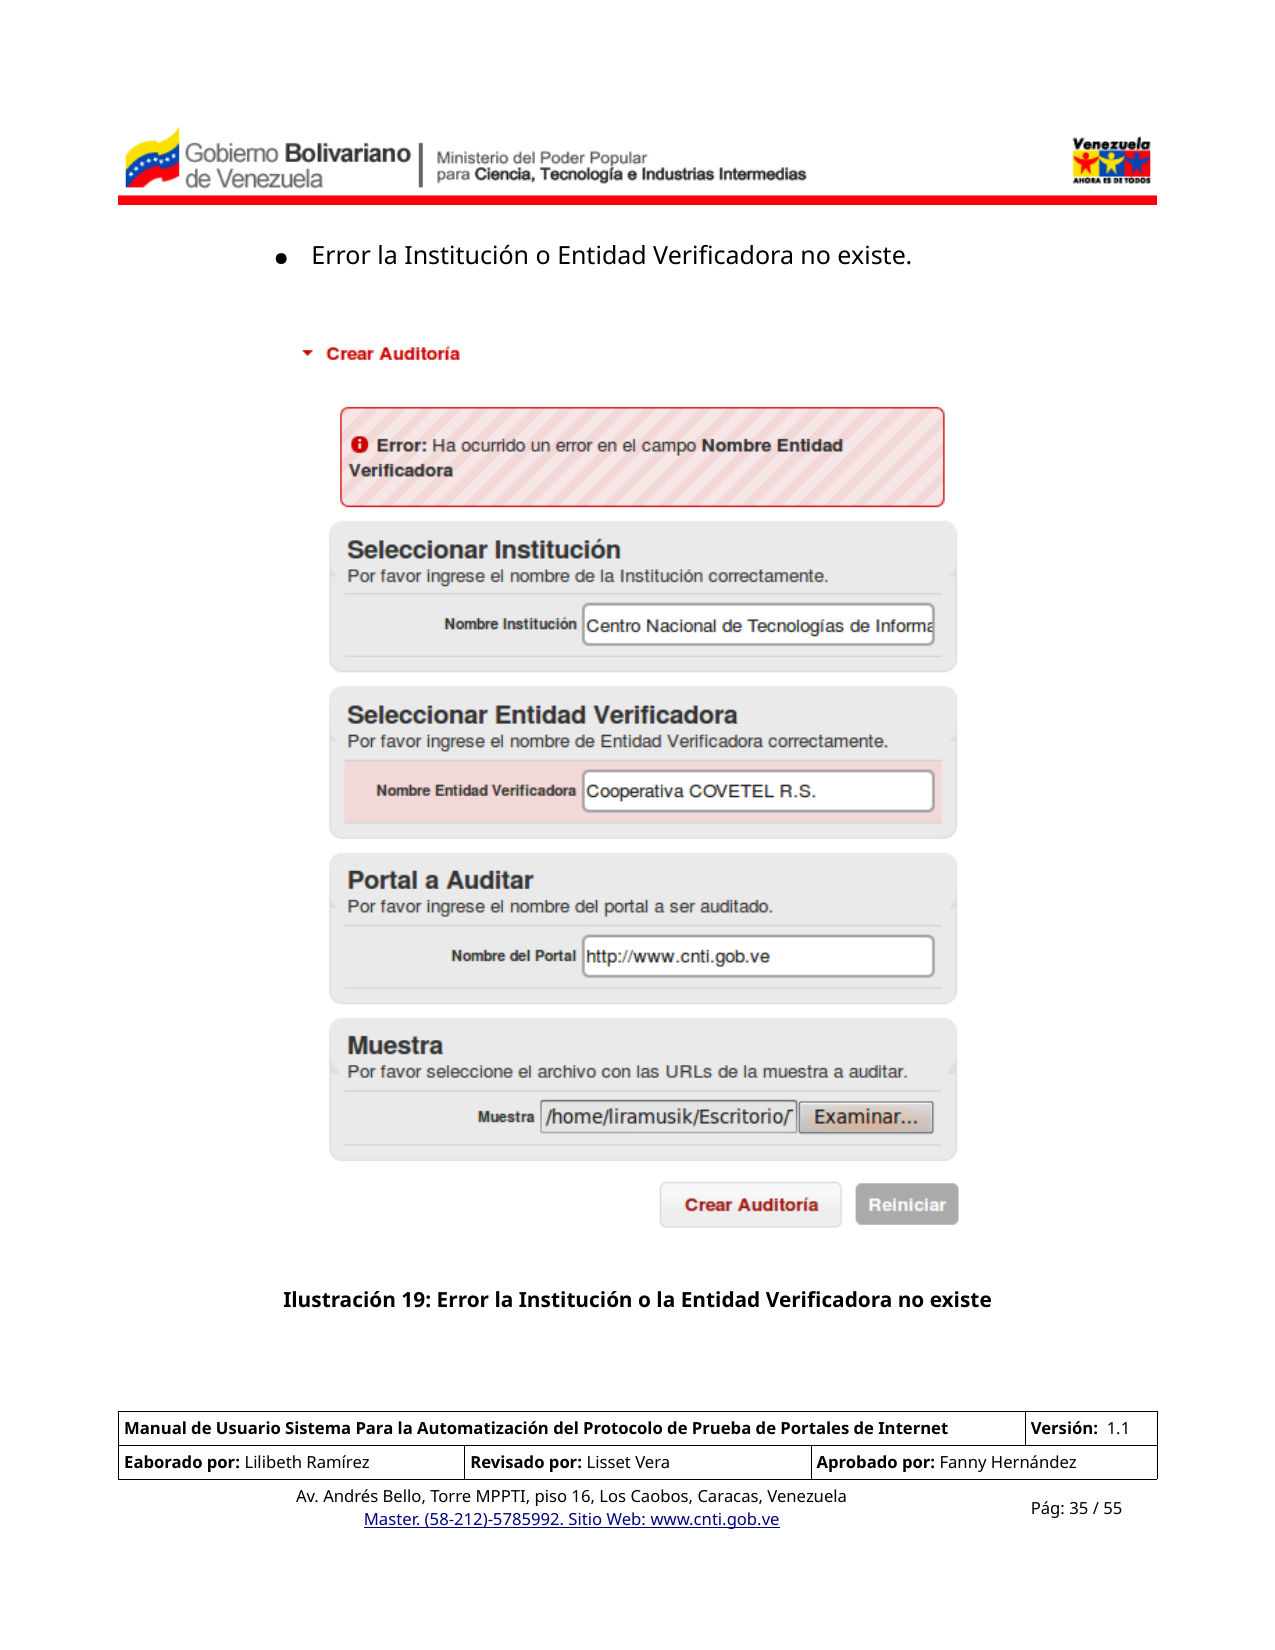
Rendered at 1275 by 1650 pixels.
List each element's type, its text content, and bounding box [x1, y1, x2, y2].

picture [296, 342, 967, 1232]
text Ilustración 19: Error la Institución o la Entidad Verificadora no existe [263, 1285, 1012, 1314]
picture [118, 119, 1157, 205]
list Error la Institución o Entidad Verificadora no existe. [274, 238, 1039, 272]
